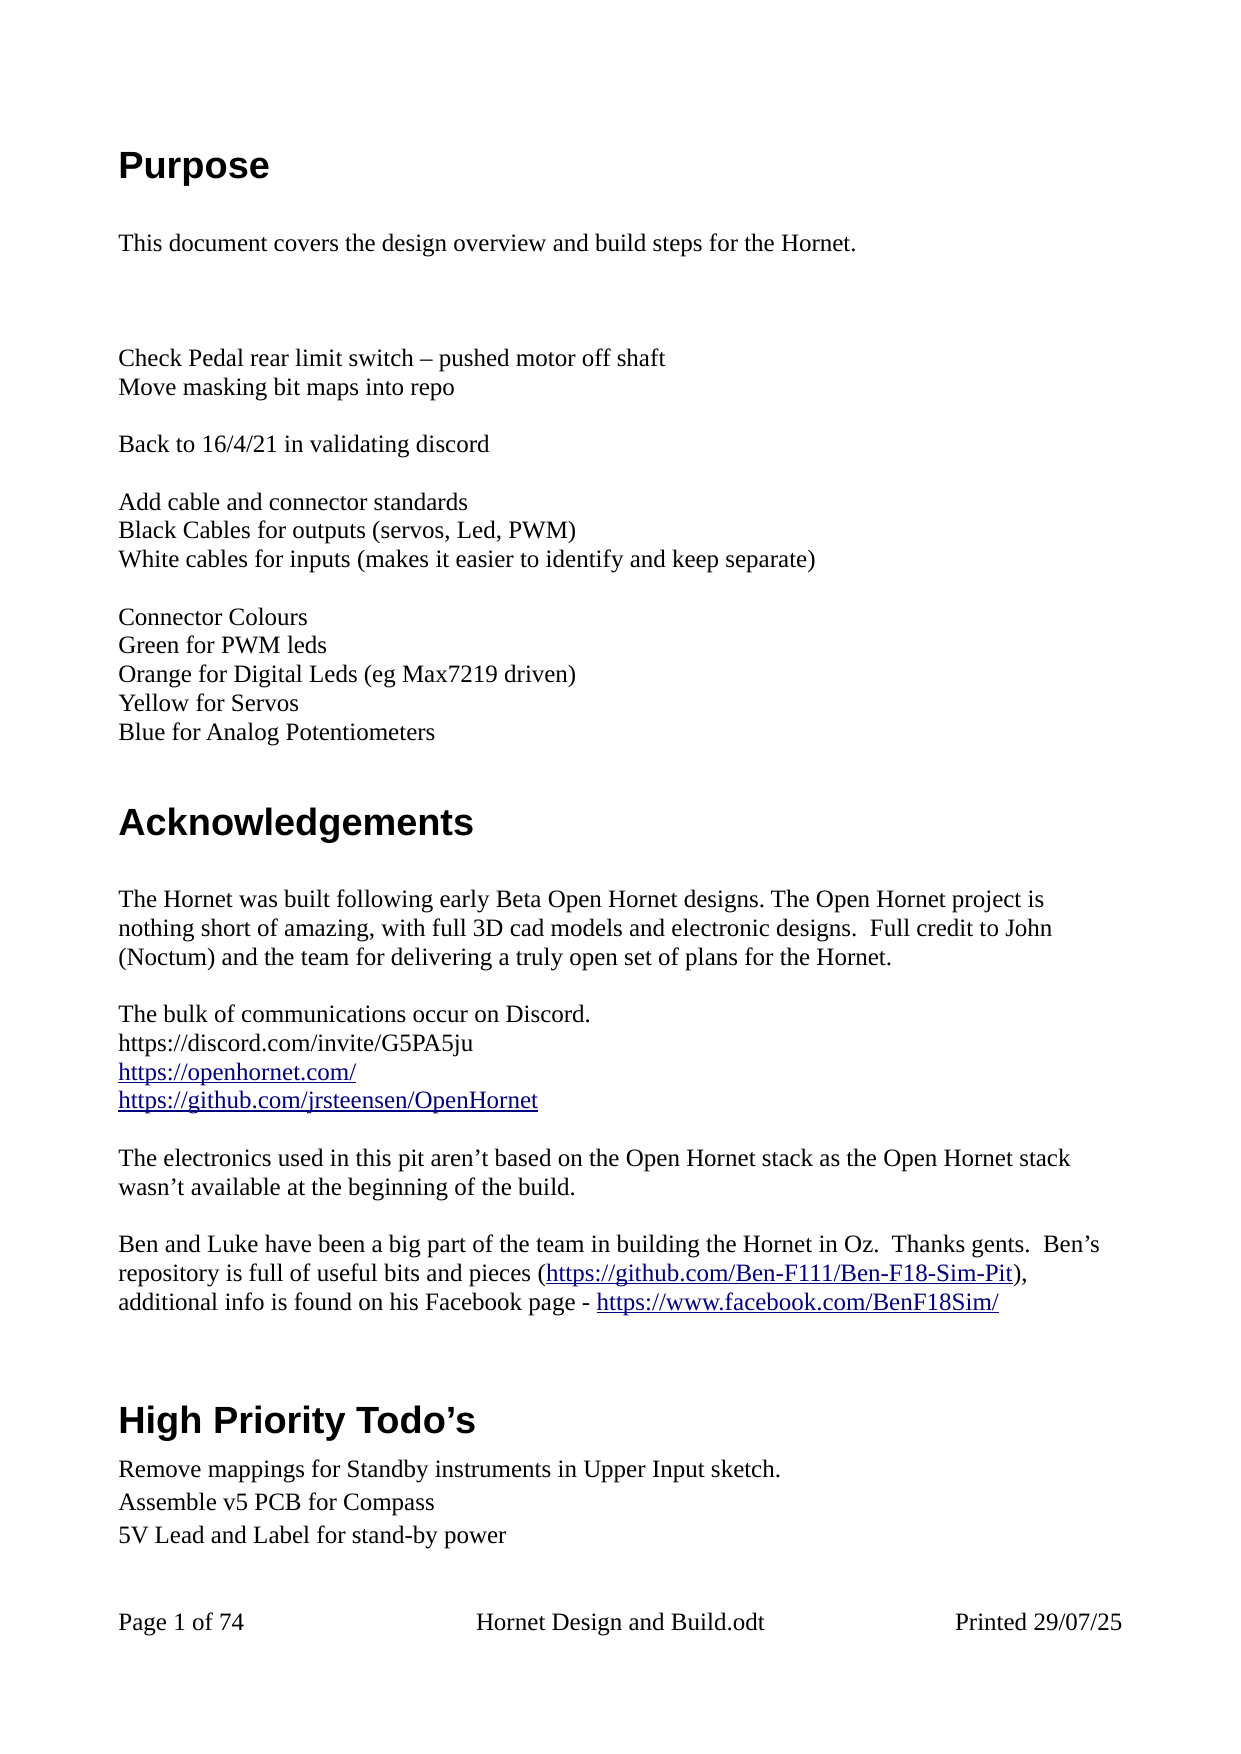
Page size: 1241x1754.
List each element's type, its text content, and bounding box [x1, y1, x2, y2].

text Remove mappings for Standby instruments in Upper Input sketch. [118, 1454, 1122, 1483]
text https://discord.com/invite/G5PA5ju [118, 1028, 1122, 1057]
text https://github.com/jrsteensen/OpenHornet [118, 1085, 1122, 1114]
text 5V Lead and Label for stand-by power [118, 1520, 1122, 1549]
subtitle Acknowledgements [118, 799, 1122, 843]
text Move masking bit maps into repo [118, 372, 1122, 401]
text Blue for Analog Potentiometers [118, 717, 1122, 746]
text Assemble v5 PCB for Compass [118, 1487, 1122, 1516]
text Add cable and connector standards [118, 487, 1122, 516]
text Connector Colours [118, 602, 1122, 631]
text Black Cables for outputs (servos, Led, PWM) [118, 516, 1122, 544]
text This document covers the design overview and build steps for the Hornet. [118, 228, 1122, 257]
text The electronics used in this pit aren’t based on the Open Hornet stack as the Open Hornet stack wasn’t available at the beginning of the build. [118, 1143, 1122, 1200]
text The Hornet was built following early Beta Open Hornet designs. The Open Hornet project is nothing short of amazing, with full 3D cad models and electronic designs. Full credit to John (Noctum) and the team for delivering a truly open set of plans for the Hornet. [118, 884, 1122, 970]
subtitle High Priority Todo’s [118, 1398, 1122, 1442]
text The bulk of communications occur on Discord. [118, 999, 1122, 1028]
text Back to 16/4/21 in validating discord [118, 429, 1122, 458]
subtitle Purpose [118, 143, 1122, 187]
text Yellow for Servos [118, 688, 1122, 717]
text Ben and Luke have been a big part of the team in building the Hornet in Oz. Thanks gents. Ben’s repository is full of useful bits and pieces (https://github.com/Ben-F111/Ben-F18-Sim-Pit), additional info is found on his Facebook page - https://www.facebook.com/BenF18Sim/ [118, 1229, 1122, 1315]
text https://openhornet.com/ [118, 1057, 1122, 1085]
text Orange for Digital Leds (eg Max7219 driven) [118, 659, 1122, 688]
text Green for PWM leds [118, 631, 1122, 659]
text Check Pedal rear limit switch – pushed motor off shaft [118, 343, 1122, 372]
text White cables for inputs (makes it easier to identify and keep separate) [118, 544, 1122, 573]
